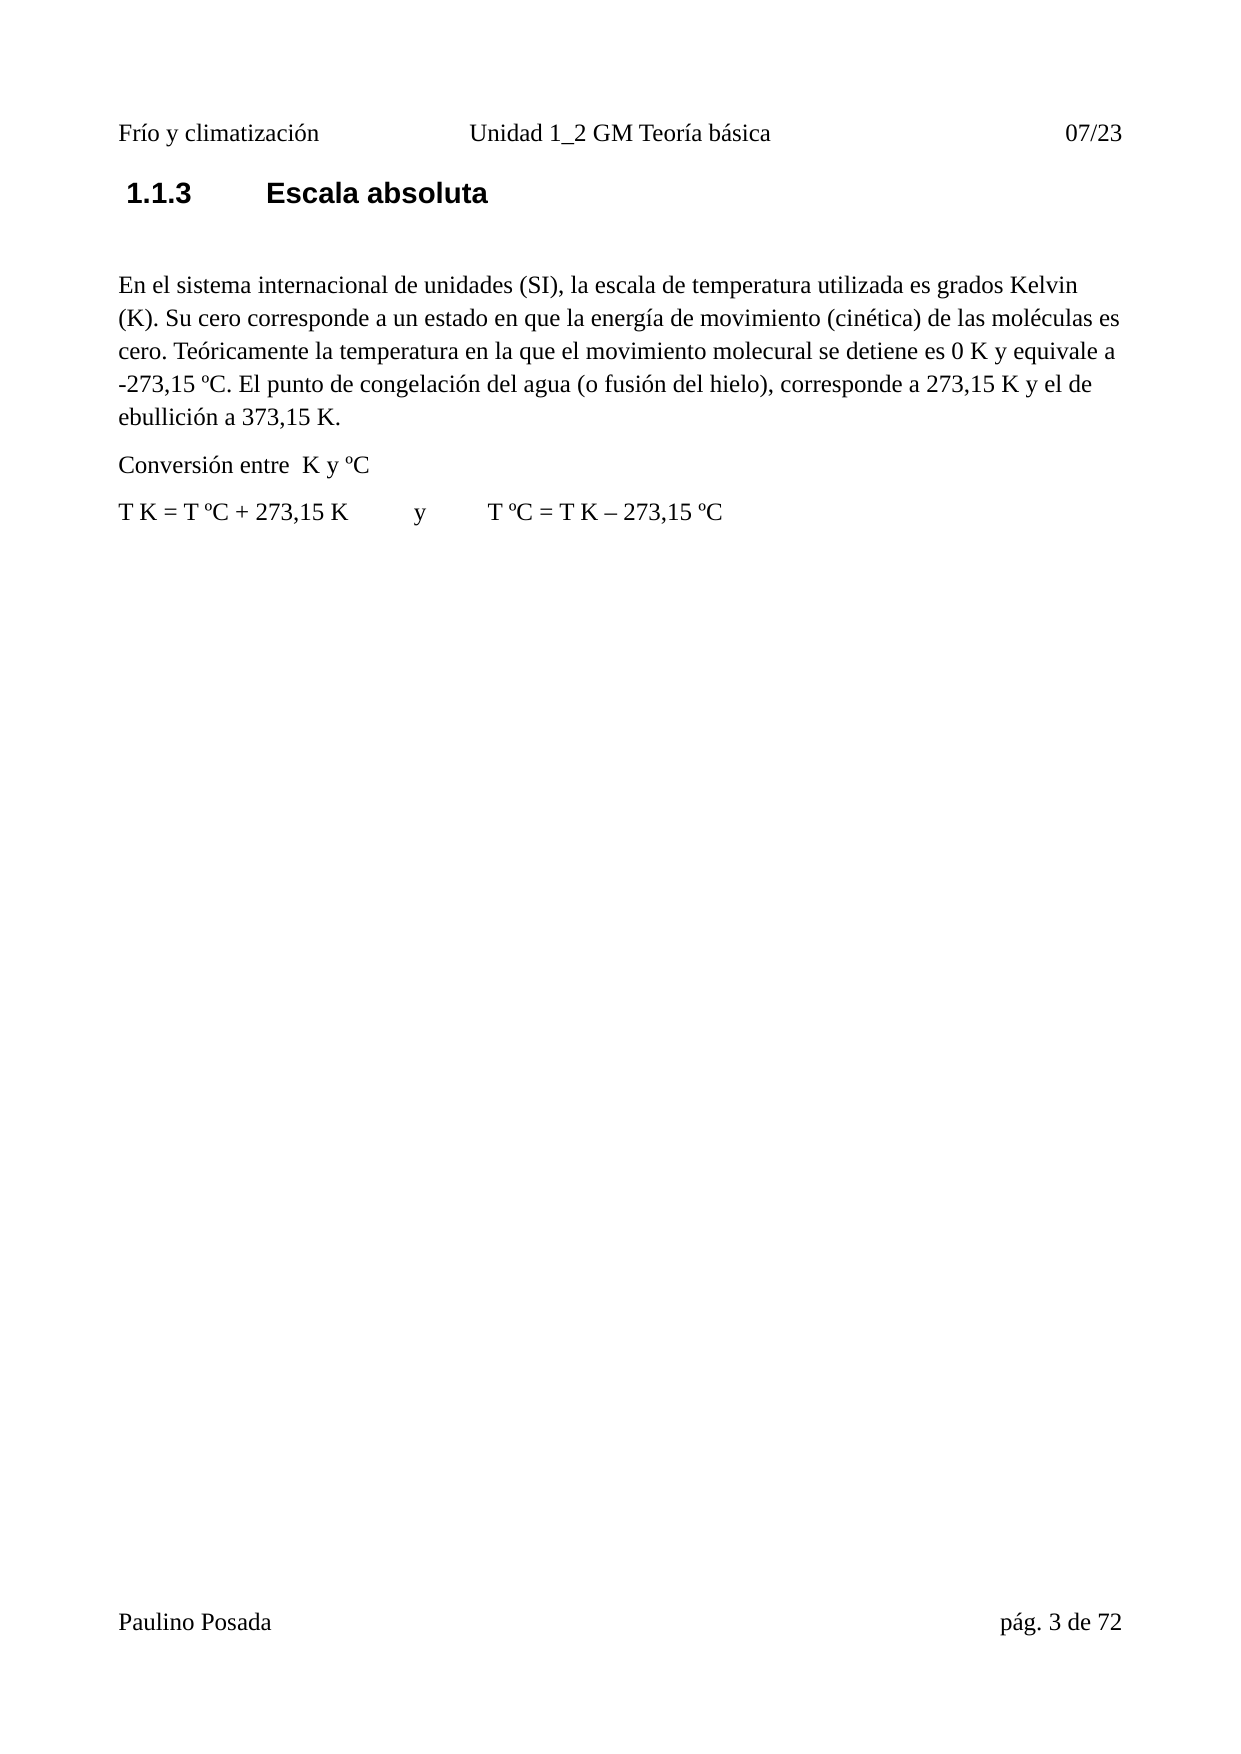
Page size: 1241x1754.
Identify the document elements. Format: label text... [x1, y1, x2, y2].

subtitle Escala absoluta [118, 176, 1122, 210]
text Conversión entre K y ºC [118, 450, 1122, 479]
text T K = T ºC + 273,15 K y T ºC = T K – 273,15 ºC [118, 497, 1122, 526]
text En el sistema internacional de unidades (SI), la escala de temperatura utilizada es grados Kelvin (K). Su cero corresponde a un estado en que la energía de movimiento (cinética) de las moléculas es cero. Teóricamente la temperatura en la que el movimiento molecural se detiene es 0 K y equivale a -273,15 ºC. El punto de congelación del agua (o fusión del hielo), corresponde a 273,15 K y el de ebullición a 373,15 K. [118, 270, 1122, 431]
